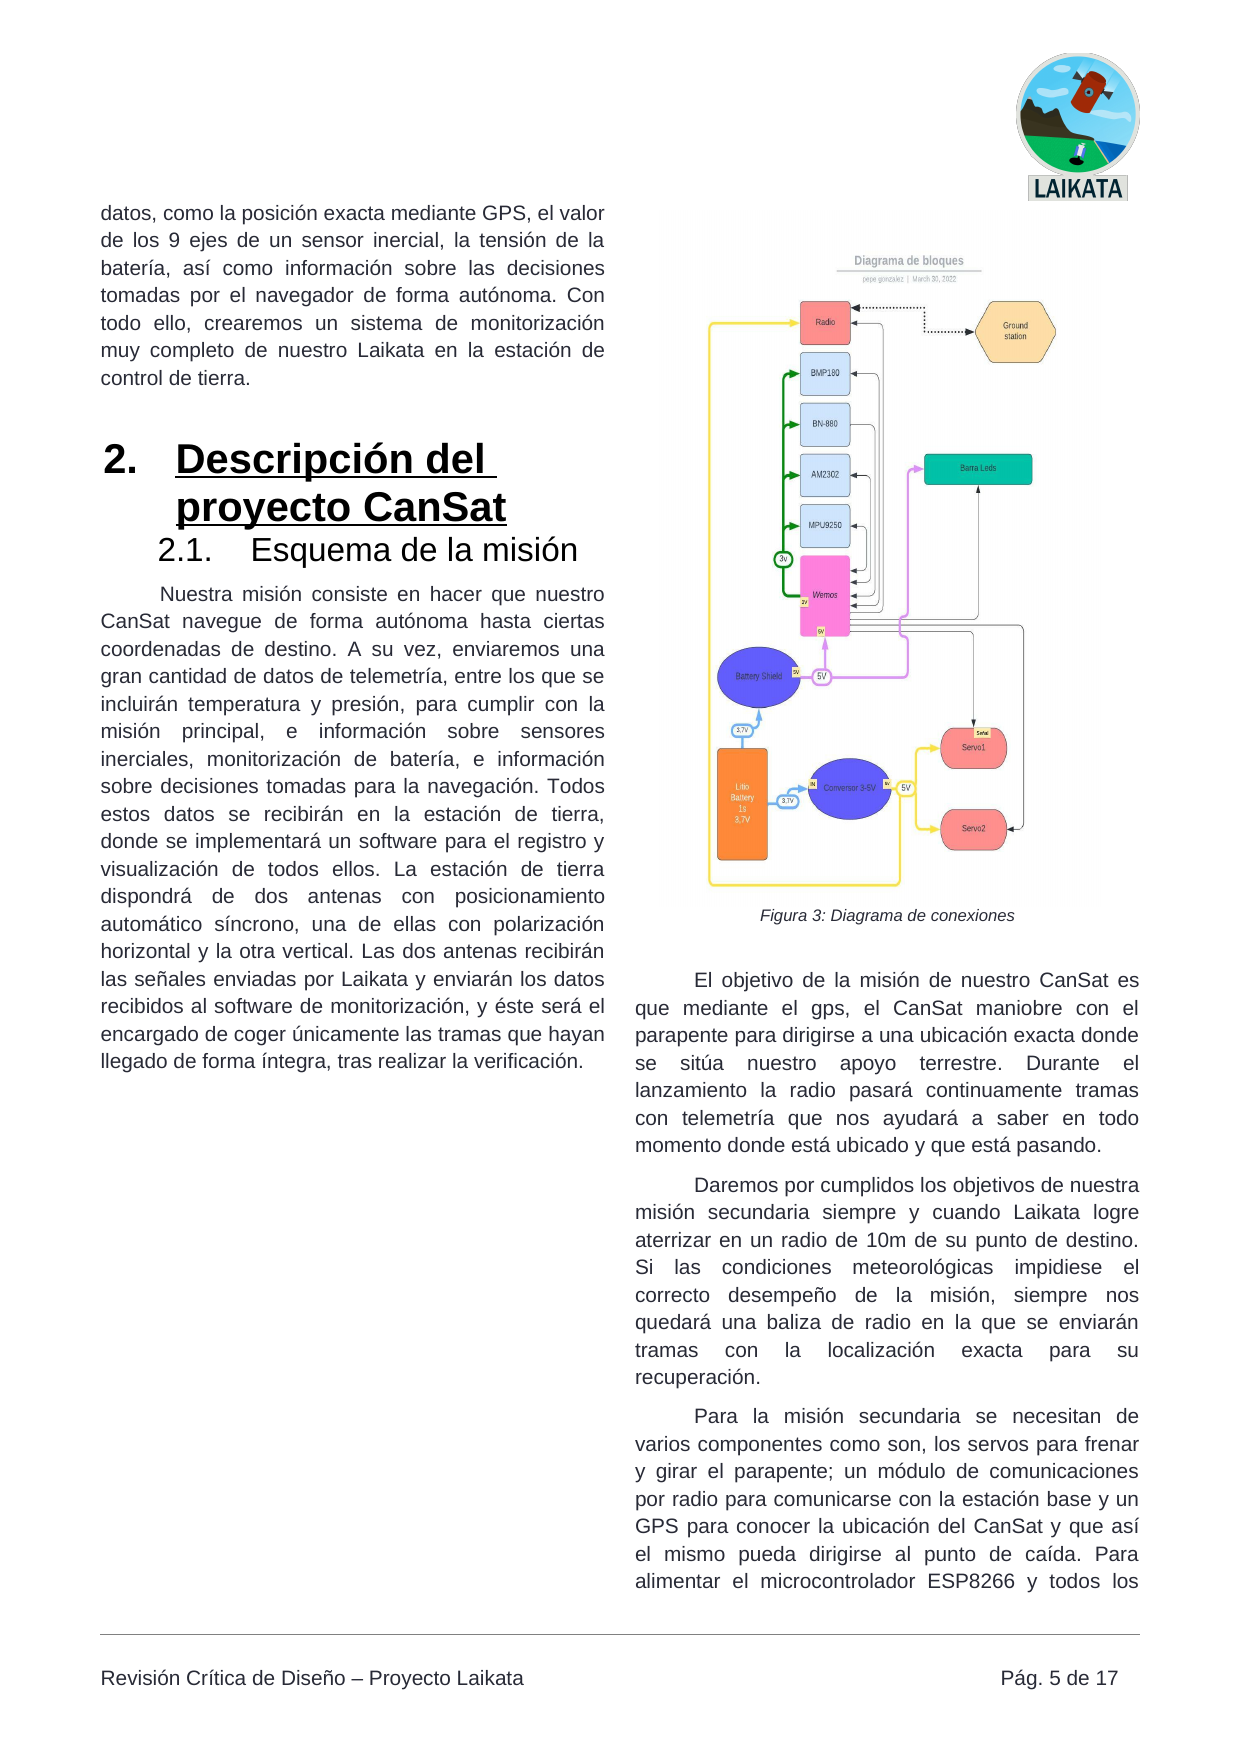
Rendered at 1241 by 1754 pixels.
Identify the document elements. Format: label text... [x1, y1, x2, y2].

picture [659, 210, 1101, 907]
text Para la misión secundaria se necesitan de varios componentes como son, los servos para frenar y girar el parapente; un módulo de comunicaciones por radio para comunicarse con la estación base y un GPS para conocer la ubicación del CanSat y que así el mismo pueda dirigirse al punto de caída. Para alimentar el microcontrolador ESP8266 y todos los [635, 1404, 1140, 1593]
picture [1016, 53, 1140, 201]
subtitle Esquema de la misión [213, 531, 605, 569]
text datos, como la posición exacta mediante GPS, el valor de los 9 ejes de un sensor inercial, la tensión de la batería, así como información sobre las decisiones tomadas por el navegador de forma autónoma. Con todo ello, crearemos un sistema de monitorización muy completo de nuestro Laikata en la estación de control de tierra. [100, 201, 605, 389]
subtitle Descripción del proyecto CanSat [138, 435, 605, 531]
text Figura 3: Diagrama de conexiones [636, 201, 1138, 925]
text El objetivo de la misión de nuestro CanSat es que mediante el gps, el CanSat maniobre con el parapente para dirigirse a una ubicación exacta donde se sitúa nuestro apoyo terrestre. Durante el lanzamiento la radio pasará continuamente tramas con telemetría que nos ayudará a saber en todo momento donde está ubicado y que está pasando. [635, 968, 1140, 1157]
text Nuestra misión consiste en hacer que nuestro CanSat navegue de forma autónoma hasta ciertas coordenadas de destino. A su vez, enviaremos una gran cantidad de datos de telemetría, entre los que se incluirán temperatura y presión, para cumplir con la misión principal, e información sobre sensores inerciales, monitorización de batería, e información sobre decisiones tomadas para la navegación. Todos estos datos se recibirán en la estación de tierra, donde se implementará un software para el registro y visualización de todos ellos. La estación de tierra dispondrá de dos antenas con posicionamiento automático síncrono, una de ellas con polarización horizontal y la otra vertical. Las dos antenas recibirán las señales enviadas por Laikata y enviarán los datos recibidos al software de monitorización, y éste será el encargado de coger únicamente las tramas que hayan llegado de forma íntegra, tras realizar la verificación. [100, 581, 605, 1073]
text Daremos por cumplidos los objetivos de nuestra misión secundaria siempre y cuando Laikata logre aterrizar en un radio de 10m de su punto de destino. Si las condiciones meteorológicas impidiese el correcto desempeño de la misión, siempre nos quedará una baliza de radio en la que se enviarán tramas con la localización exacta para su recuperación. [635, 1172, 1140, 1389]
